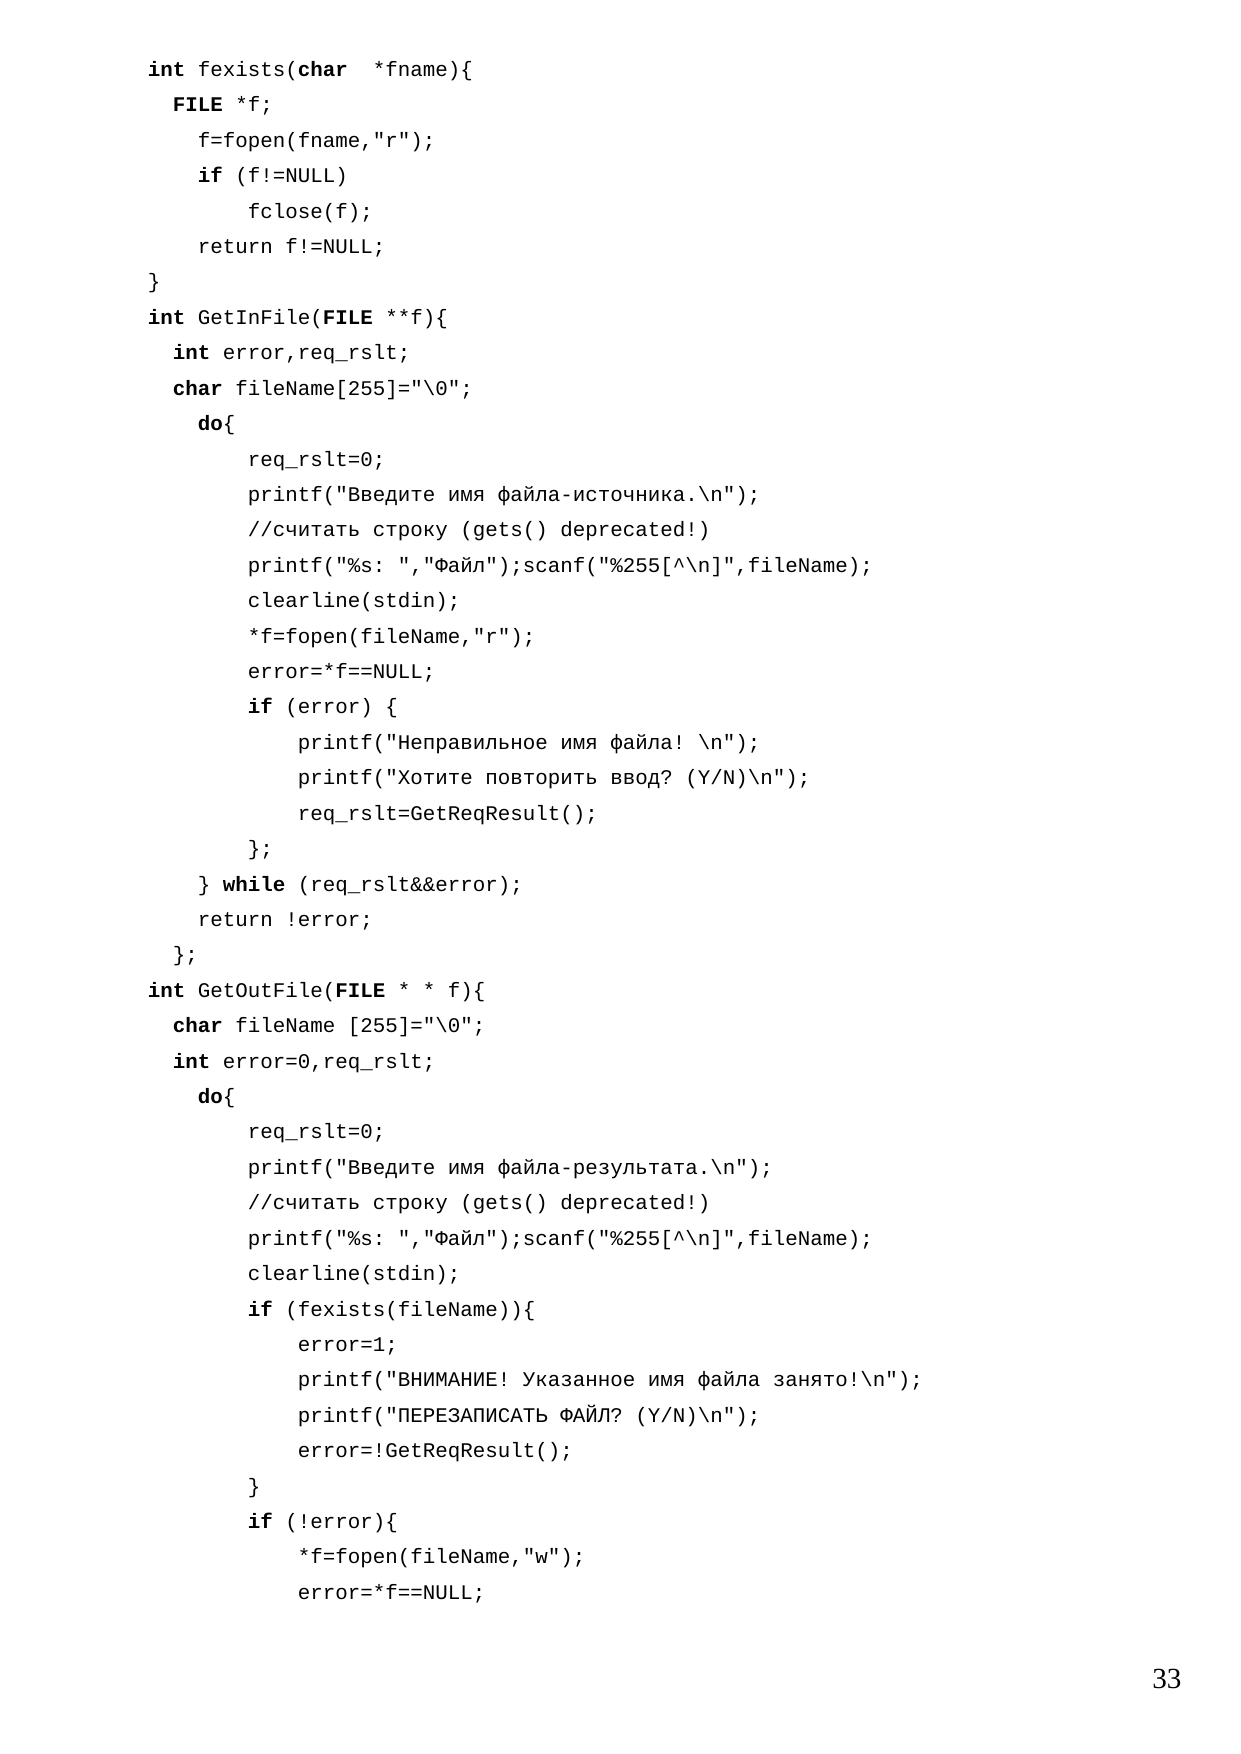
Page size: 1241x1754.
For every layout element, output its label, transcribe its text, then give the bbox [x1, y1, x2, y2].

text int GetInFile(FILE **f){ [148, 307, 1181, 331]
text req_rslt=0; [148, 1122, 1181, 1145]
text //считать строку (gets() deprecated!) [148, 1192, 1181, 1216]
text printf("Неправильное имя файла! \n"); [148, 732, 1181, 756]
text req_rslt=GetReqResult(); [148, 803, 1181, 826]
text printf("ПЕРЕЗАПИСАТЬ ФАЙЛ? (Y/N)\n"); [148, 1405, 1181, 1428]
text }; [148, 838, 1181, 862]
text }; [148, 944, 1181, 968]
text } while (req_rslt&&error); [148, 874, 1181, 897]
text int error=0,req_rslt; [148, 1051, 1181, 1074]
text printf("%s: ","Файл");scanf("%255[^\n]",fileName); [148, 1228, 1181, 1251]
text clearline(stdin); [148, 1263, 1181, 1287]
text f=fopen(fname,"r"); [148, 130, 1181, 153]
text clearline(stdin); [148, 590, 1181, 614]
text //считать строку (gets() deprecated!) [148, 519, 1181, 543]
text } [148, 1476, 1181, 1499]
text FILE *f; [148, 94, 1181, 118]
text return !error; [148, 909, 1181, 933]
text } [148, 272, 1181, 295]
text int GetOutFile(FILE * * f){ [148, 980, 1181, 1003]
text char fileName [255]="\0"; [148, 1015, 1181, 1039]
text char fileName[255]="\0"; [148, 378, 1181, 401]
text int error,req_rslt; [148, 342, 1181, 366]
text if (error) { [148, 697, 1181, 720]
text req_rslt=0; [148, 449, 1181, 472]
text if (f!=NULL) [148, 165, 1181, 189]
text printf("%s: ","Файл");scanf("%255[^\n]",fileName); [148, 555, 1181, 578]
text int fexists(char *fname){ [148, 59, 1181, 83]
text error=*f==NULL; [148, 1582, 1181, 1606]
text do{ [148, 413, 1181, 437]
text if (fexists(fileName)){ [148, 1299, 1181, 1322]
text do{ [148, 1086, 1181, 1110]
text *f=fopen(fileName,"w"); [148, 1547, 1181, 1570]
text if (!error){ [148, 1511, 1181, 1535]
text error=1; [148, 1334, 1181, 1358]
text printf("Введите имя файла-источника.\n"); [148, 484, 1181, 508]
text printf("ВНИМАНИЕ! Указанное имя файла занято!\n"); [148, 1369, 1181, 1393]
text printf("Введите имя файла-результата.\n"); [148, 1157, 1181, 1181]
text return f!=NULL; [148, 236, 1181, 260]
text error=!GetReqResult(); [148, 1440, 1181, 1464]
text fclose(f); [148, 201, 1181, 224]
text *f=fopen(fileName,"r"); [148, 626, 1181, 649]
text error=*f==NULL; [148, 661, 1181, 685]
text printf("Хотите повторить ввод? (Y/N)\n"); [148, 767, 1181, 791]
